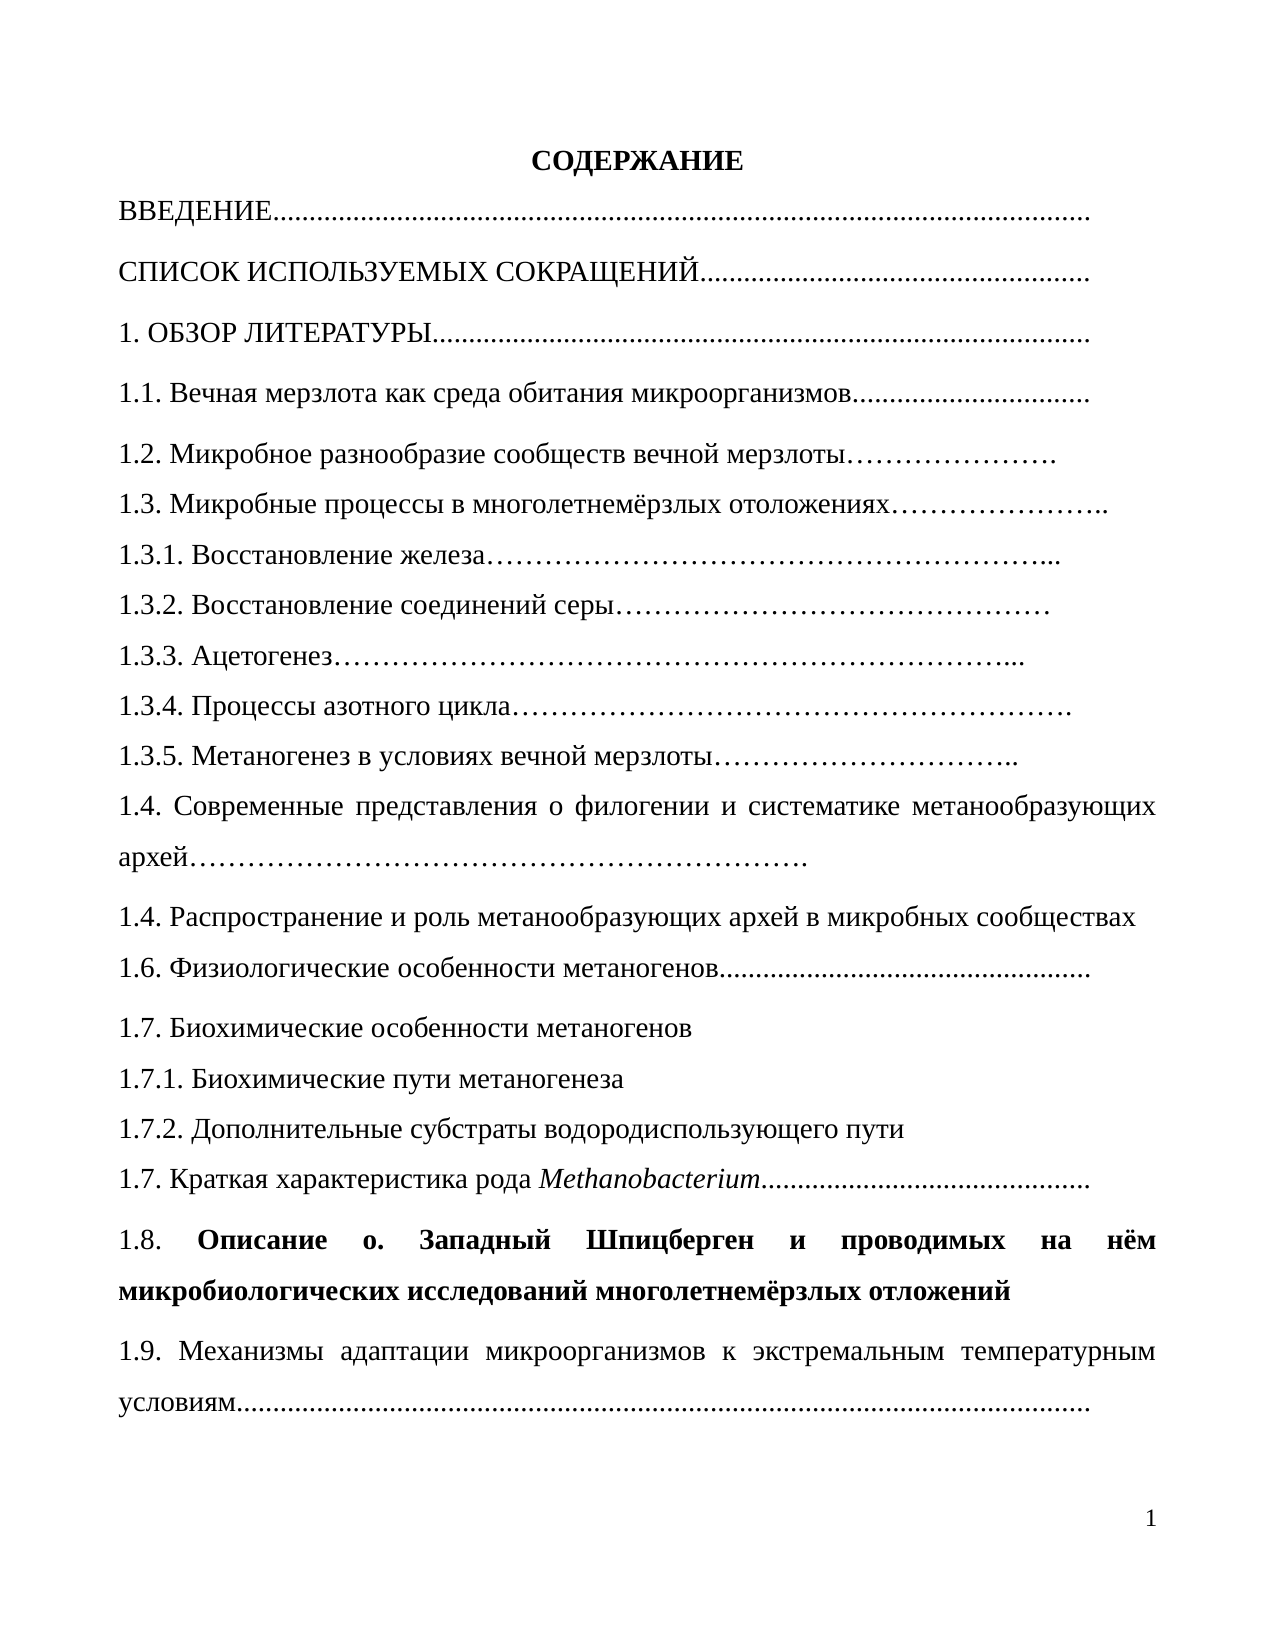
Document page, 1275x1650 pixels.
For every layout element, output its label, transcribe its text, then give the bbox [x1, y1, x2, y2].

text ВВЕДЕНИЕ [118, 193, 1157, 227]
text 1.8. Описание о. Западный Шпицберген и проводимых на нём микробиологических исследований многолетнемёрзлых отложений [118, 1222, 1157, 1306]
text 1.3.4. Процессы азотного цикла…………………………………………………. [118, 688, 1157, 721]
text 1.7.2. Дополнительные субстраты водородиспользующего пути [118, 1111, 1157, 1145]
text 1.3.1. Восстановление железа…………………………………………………... [118, 537, 1157, 571]
text 1.4. Распространение и роль метанообразующих архей в микробных сообществах [118, 899, 1157, 933]
text СПИСОК ИСПОЛЬЗУЕМЫХ СОКРАЩЕНИЙ [118, 254, 1157, 288]
text 1.3.5. Метаногенез в условиях вечной мерзлоты………………………….. [118, 738, 1157, 772]
text 1.3. Микробные процессы в многолетнемёрзлых отоложениях………………….. [118, 487, 1157, 520]
text 1.7. Биохимические особенности метаногенов [118, 1011, 1157, 1044]
text 1.3.3. Ацетогенез……………………………………………………………... [118, 638, 1157, 671]
text 1.3.2. Восстановление соединений серы……………………………………… [118, 587, 1157, 621]
text 1.7.1. Биохимические пути метаногенеза [118, 1061, 1157, 1094]
text 1.1. Вечная мерзлота как среда обитания микроорганизмов [118, 376, 1157, 409]
text 1.2. Микробное разнообразие сообществ вечной мерзлоты…………………. [118, 436, 1157, 470]
text 1.4. Современные представления о филогении и систематике метанообразующих архей………………………………………………………. [118, 788, 1157, 872]
text СОДЕРЖАНИЕ [118, 143, 1157, 177]
text 1.6. Физиологические особенности метаногенов [118, 950, 1157, 983]
text 1. ОБЗОР ЛИТЕРАТУРЫ [118, 315, 1157, 348]
text 1.9. Механизмы адаптации микроорганизмов к экстремальным температурным условиям [118, 1333, 1157, 1417]
text 1.7. Краткая характеристика рода Methanobacterium [118, 1162, 1157, 1195]
